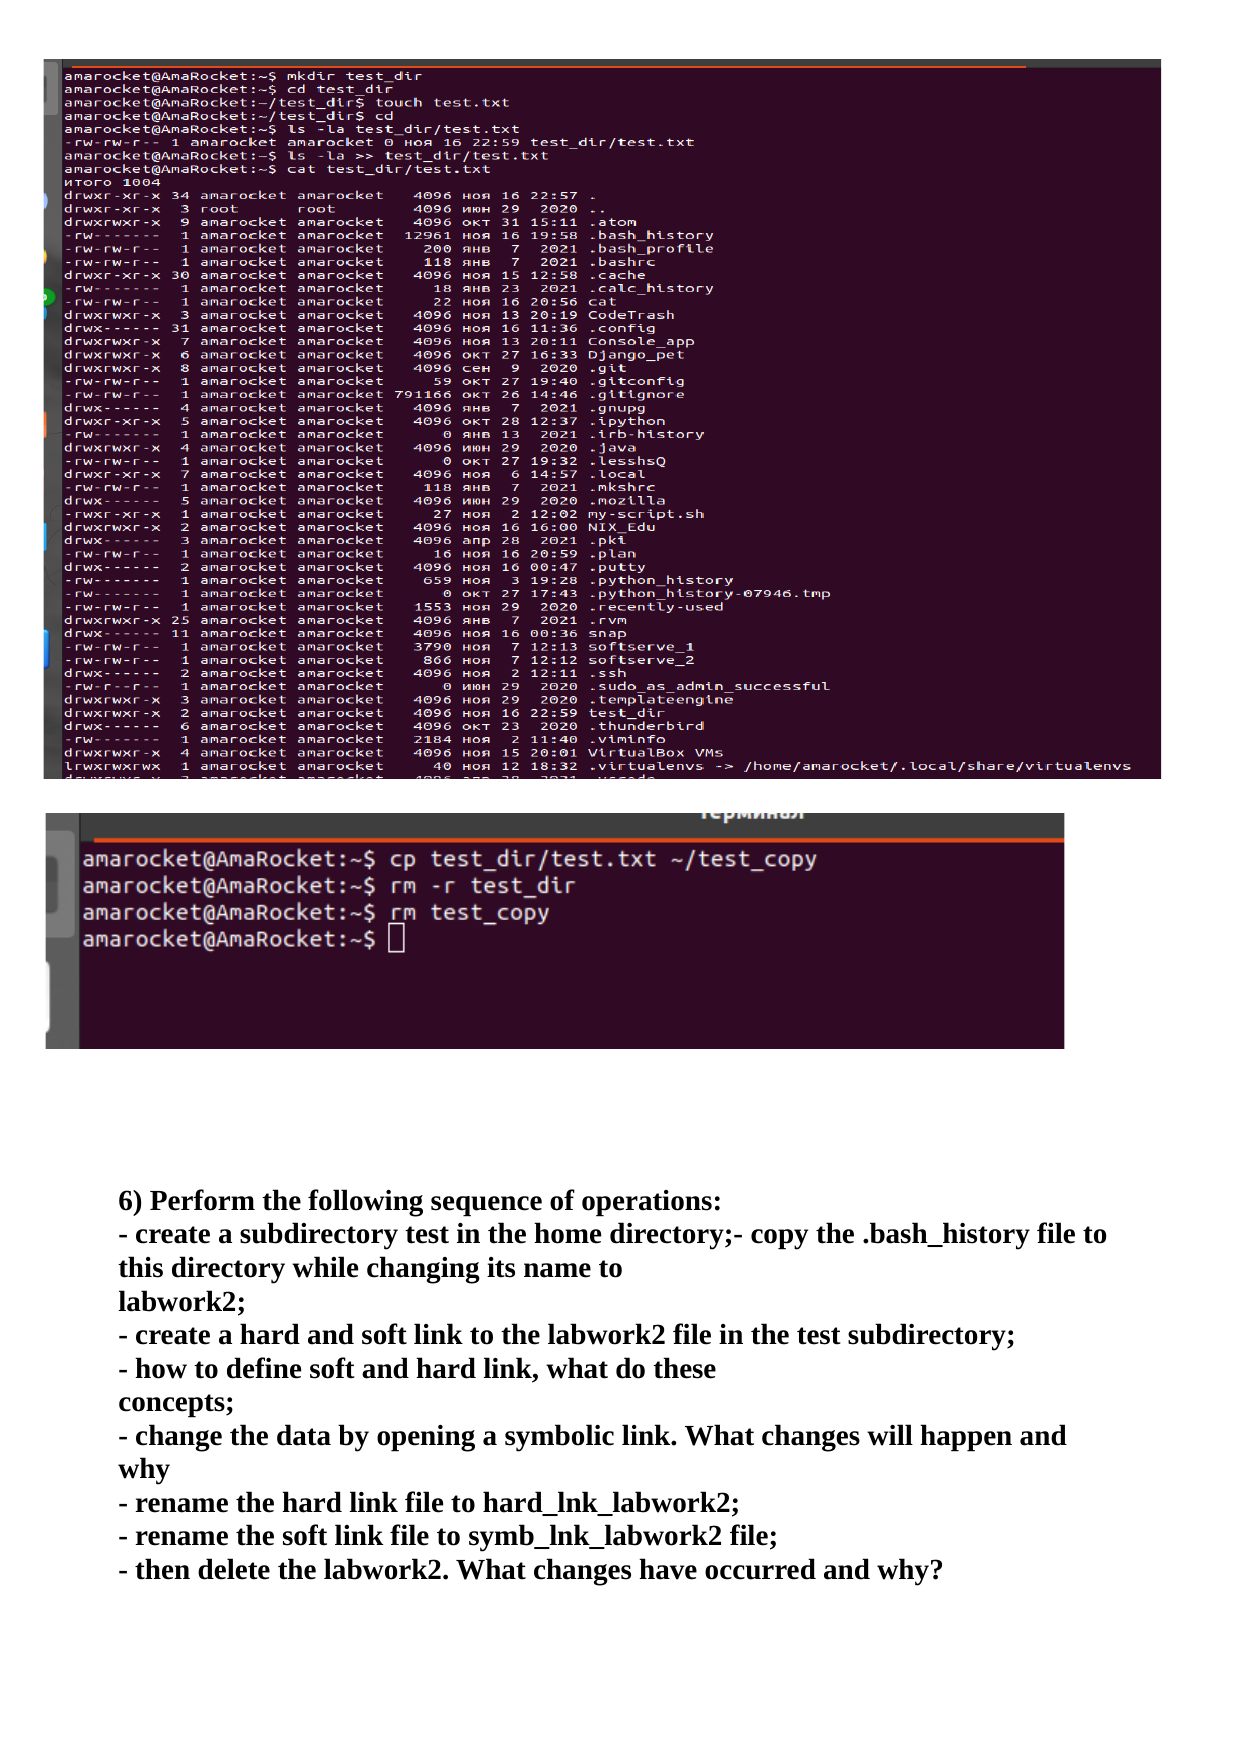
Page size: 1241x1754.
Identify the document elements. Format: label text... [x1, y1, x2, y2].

text why [118, 1451, 1122, 1485]
text - create a subdirectory test in the home directory;- copy the .bash_history file to this directory while changing its name to [118, 1217, 1122, 1284]
text 6) Perform the following sequence of operations: [118, 1183, 1122, 1217]
text - create a hard and soft link to the labwork2 file in the test subdirectory; [118, 1317, 1122, 1351]
text - change the data by opening a symbolic link. What changes will happen and [118, 1418, 1122, 1451]
text - rename the soft link file to symb_lnk_labwork2 file; [118, 1518, 1122, 1552]
text - how to define soft and hard link, what do these [118, 1351, 1122, 1384]
text - then delete the labwork2. What changes have occurred and why? [118, 1552, 1122, 1586]
picture [43, 59, 229, 779]
picture [45, 813, 125, 868]
text concepts; [118, 1384, 1122, 1418]
text - rename the hard link file to hard_lnk_labwork2; [118, 1485, 1122, 1518]
text labwork2; [118, 1284, 1122, 1317]
